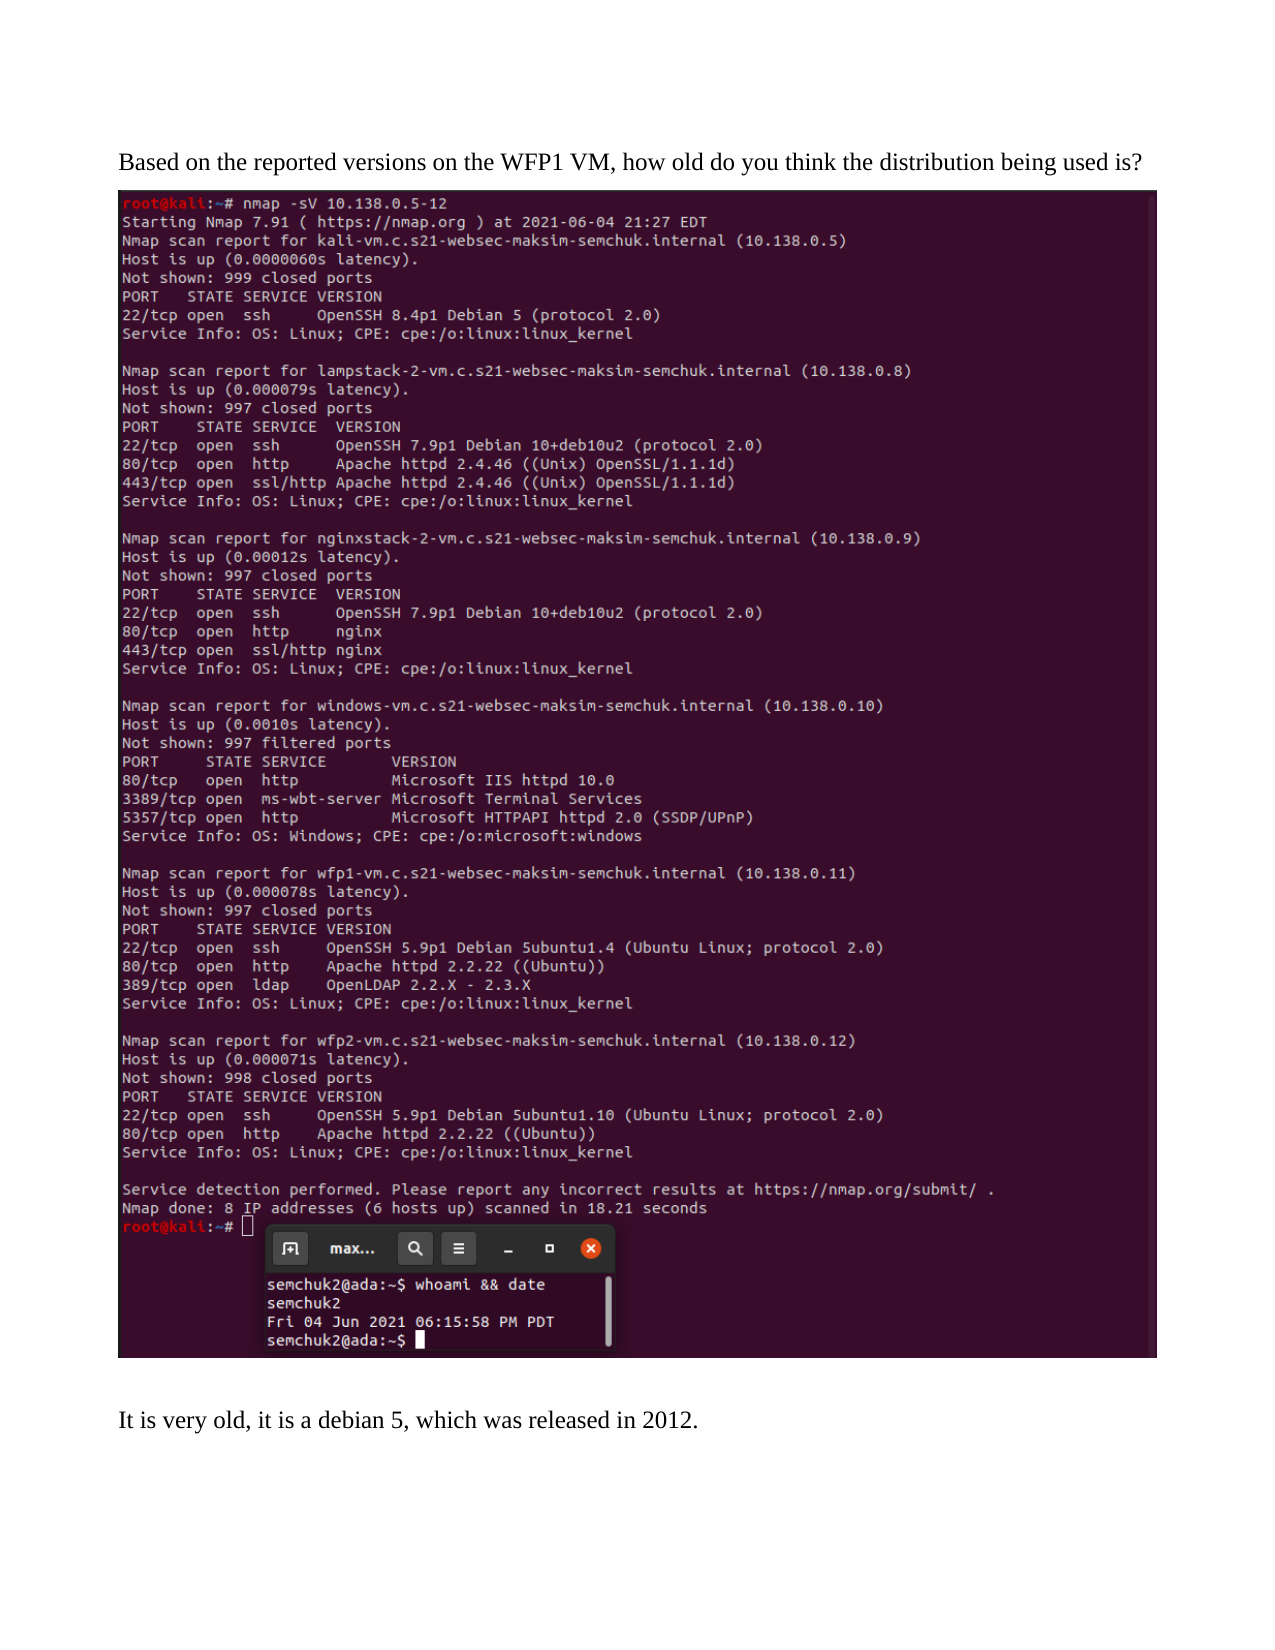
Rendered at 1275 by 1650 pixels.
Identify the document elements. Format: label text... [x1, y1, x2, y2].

text Based on the reported versions on the WFP1 VM, how old do you think the distribution being used is? [118, 147, 1157, 176]
text It is very old, it is a debian 5, which was released in 2012. [118, 1405, 1157, 1433]
picture [118, 190, 1157, 1358]
